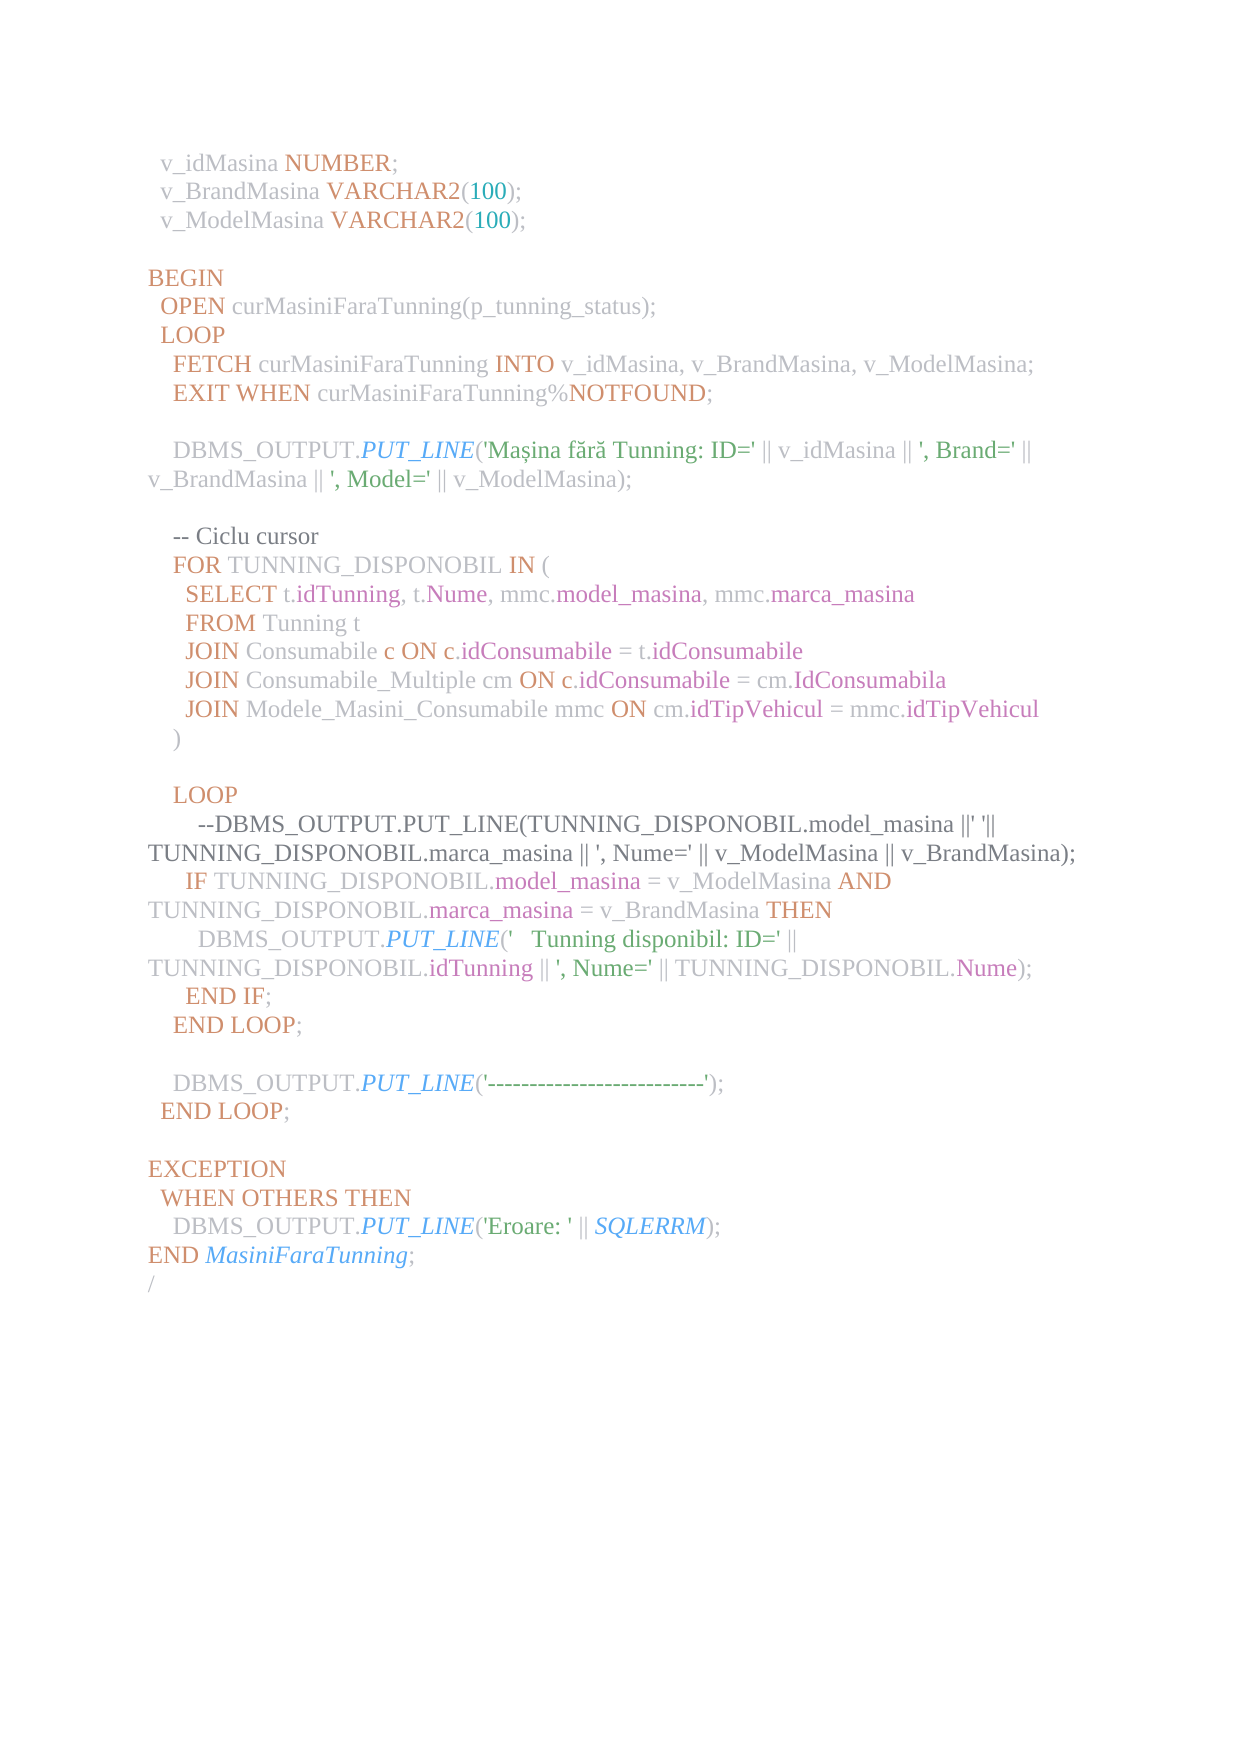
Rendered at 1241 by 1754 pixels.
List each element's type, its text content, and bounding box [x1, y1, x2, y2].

text v_idMasina NUMBER; v_BrandMasina VARCHAR2(100); v_ModelMasina VARCHAR2(100); BEGIN OPEN curMasiniFaraTunning(p_tunning_status); LOOP FETCH curMasiniFaraTunning INTO v_idMasina, v_BrandMasina, v_ModelMasina; EXIT WHEN curMasiniFaraTunning%NOTFOUND; DBMS_OUTPUT.PUT_LINE('Mașina fără Tunning: ID=' || v_idMasina || ', Brand=' || v_BrandMasina || ', Model=' || v_ModelMasina); -- Ciclu cursor FOR TUNNING_DISPONOBIL IN ( SELECT t.idTunning, t.Nume, mmc.model_masina, mmc.marca_masina FROM Tunning t JOIN Consumabile c ON c.idConsumabile = t.idConsumabile JOIN Consumabile_Multiple cm ON c.idConsumabile = cm.IdConsumabila JOIN Modele_Masini_Consumabile mmc ON cm.idTipVehicul = mmc.idTipVehicul ) LOOP --DBMS_OUTPUT.PUT_LINE(TUNNING_DISPONOBIL.model_masina ||' '|| TUNNING_DISPONOBIL.marca_masina || ', Nume=' || v_ModelMasina || v_BrandMasina); IF TUNNING_DISPONOBIL.model_masina = v_ModelMasina AND TUNNING_DISPONOBIL.marca_masina = v_BrandMasina THEN DBMS_OUTPUT.PUT_LINE(' Tunning disponibil: ID=' || TUNNING_DISPONOBIL.idTunning || ', Nume=' || TUNNING_DISPONOBIL.Nume); END IF; END LOOP; DBMS_OUTPUT.PUT_LINE('--------------------------'); END LOOP; EXCEPTION WHEN OTHERS THEN DBMS_OUTPUT.PUT_LINE('Eroare: ' || SQLERRM); END MasiniFaraTunning; / [148, 148, 1093, 1298]
